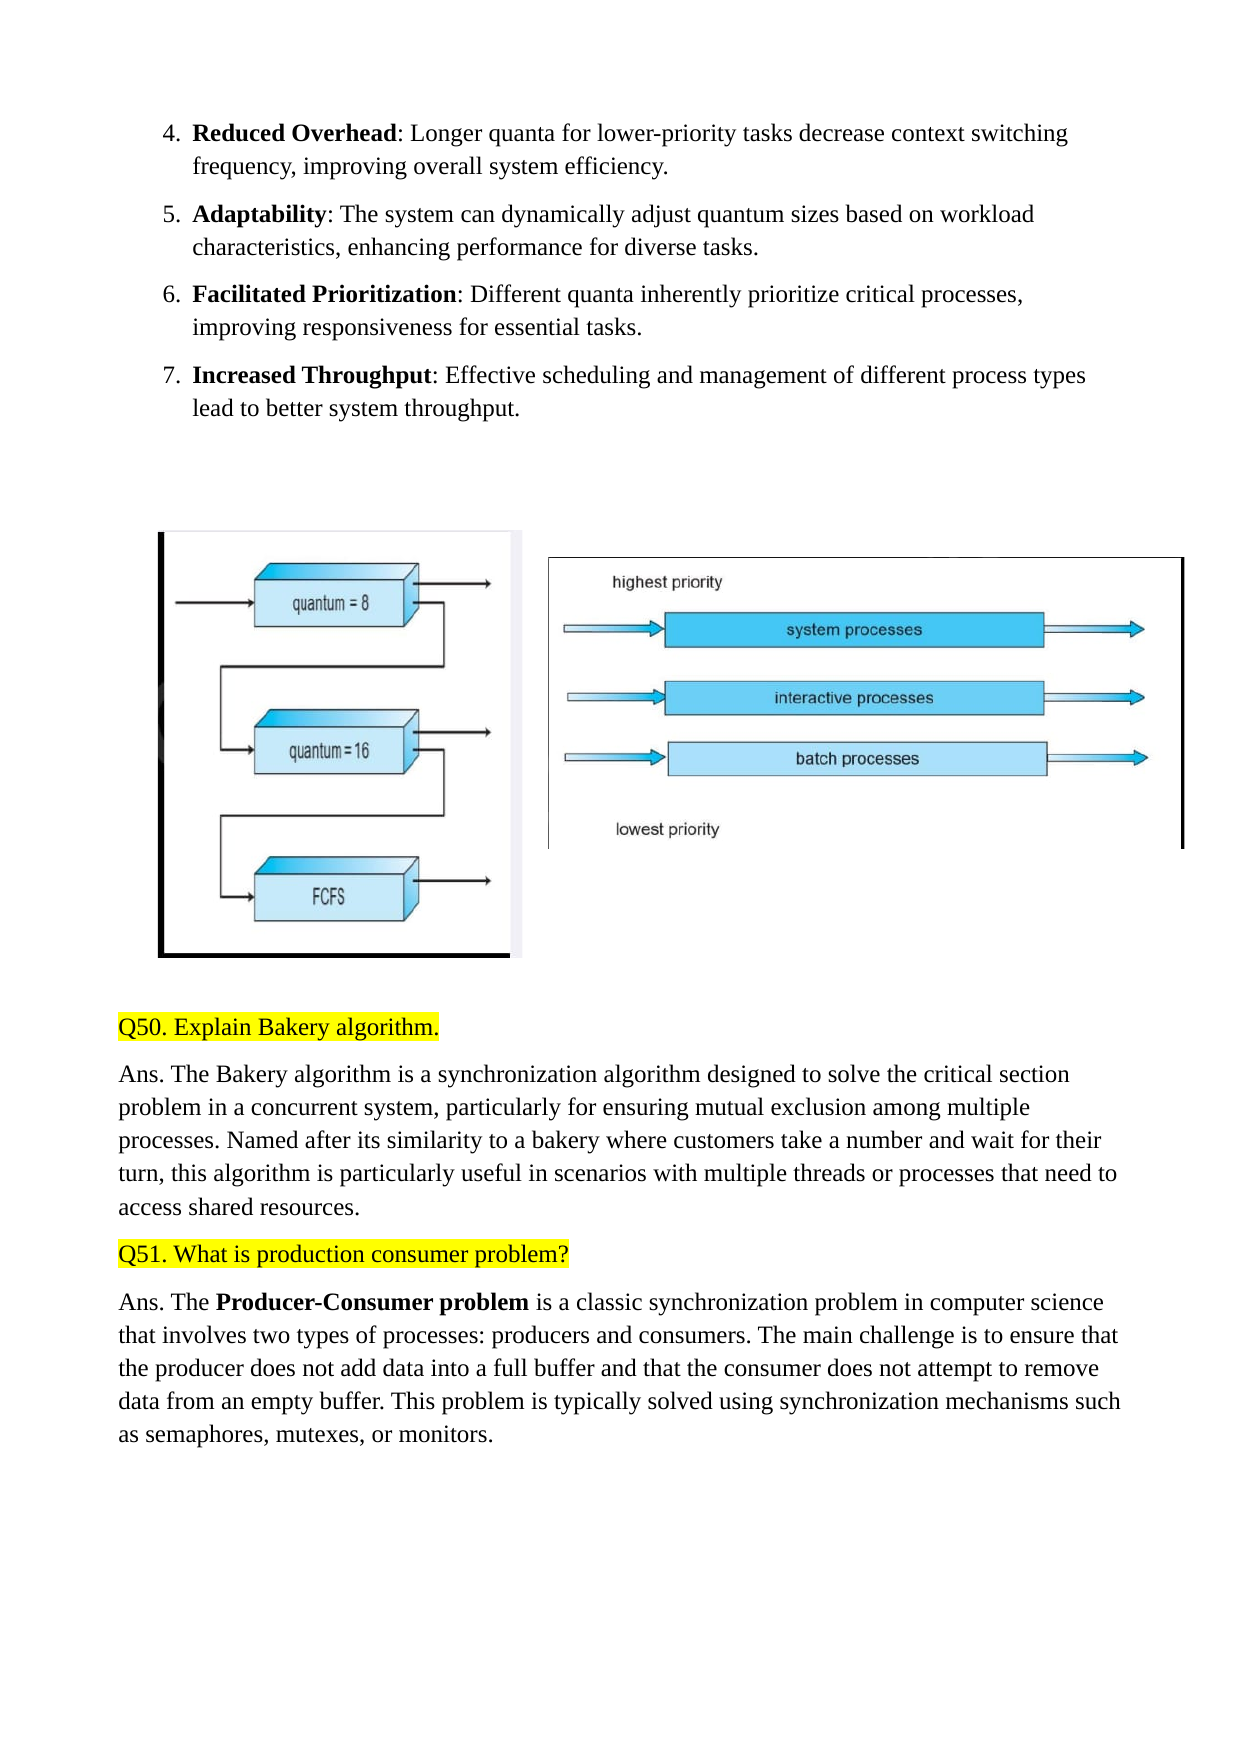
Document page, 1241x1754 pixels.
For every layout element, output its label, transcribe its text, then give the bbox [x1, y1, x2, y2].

list Reduced Overhead: Longer quanta for lower-priority tasks decrease context switching frequency, improving overall system efficiency. [162, 118, 1122, 180]
picture [548, 557, 1185, 849]
text Ans. The Bakery algorithm is a synchronization algorithm designed to solve the critical section problem in a concurrent system, particularly for ensuring mutual exclusion among multiple processes. Named after its similarity to a bakery where customers take a number and wait for their turn, this algorithm is particularly useful in scenarios with multiple threads or processes that need to access shared resources. [118, 1059, 1122, 1220]
text Q50. Explain Bakery algorithm. [118, 1012, 1122, 1041]
text Q51. What is production consumer problem? [118, 1239, 1122, 1268]
list Increased Throughput: Effective scheduling and management of different process types lead to better system throughput. [162, 360, 1122, 422]
list Adaptability: The system can dynamically adjust quantum sizes based on workload characteristics, enhancing performance for diverse tasks. [162, 199, 1122, 261]
text Ans. The Producer-Consumer problem is a classic synchronization problem in computer science that involves two types of processes: producers and consumers. The main challenge is to ensure that the producer does not add data into a full buffer and that the consumer does not attempt to remove data from an empty buffer. This problem is typically solved using synchronization mechanisms such as semaphores, mutexes, or monitors. [118, 1287, 1122, 1448]
list Facilitated Prioritization: Different quanta inherently prioritize critical processes, improving responsiveness for essential tasks. [162, 279, 1122, 341]
picture [157, 530, 523, 958]
